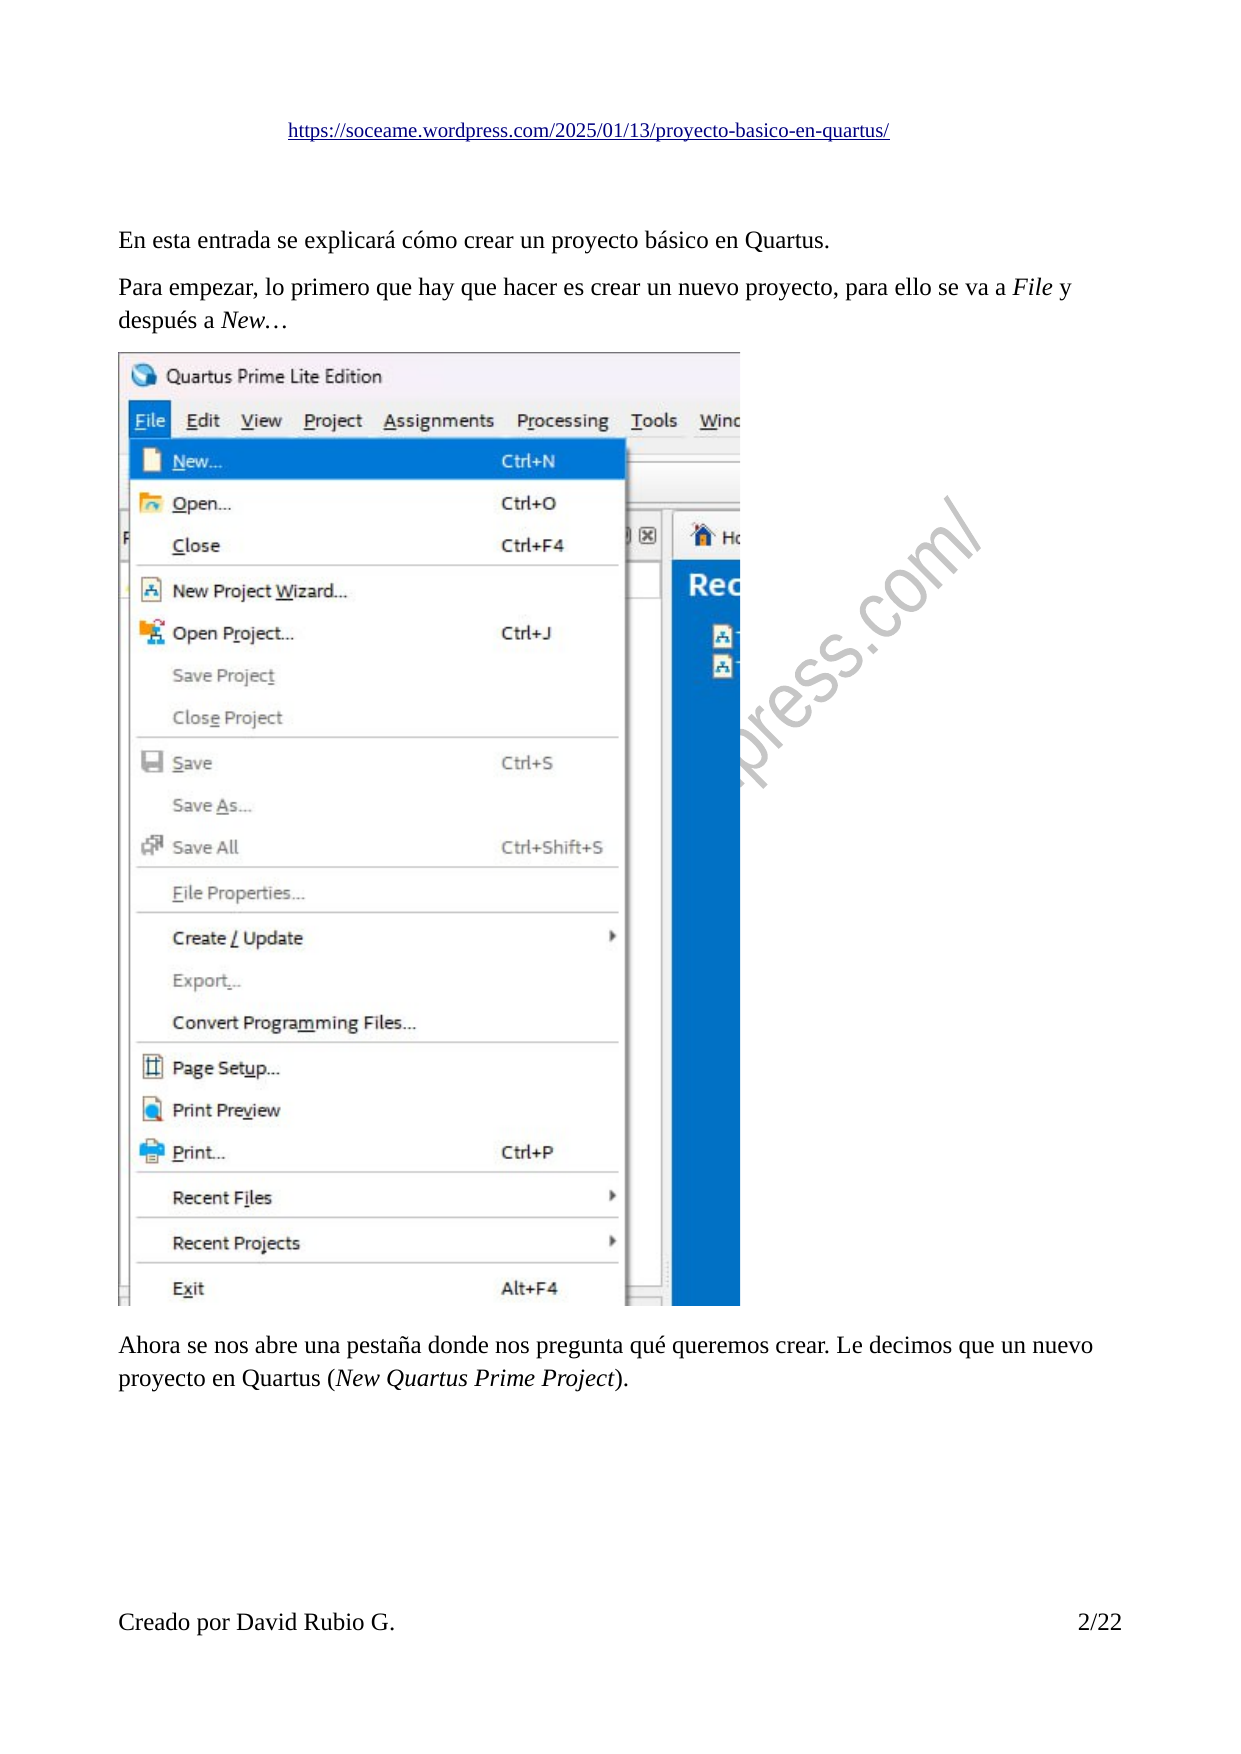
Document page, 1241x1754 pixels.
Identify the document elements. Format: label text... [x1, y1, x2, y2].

text Ahora se nos abre una pestaña donde nos pregunta qué queremos crear. Le decimos que un nuevo proyecto en Quartus (New Quartus Prime Project). [118, 1330, 1122, 1392]
text Para empezar, lo primero que hay que hacer es crear un nuevo proyecto, para ello se va a File y después a New… [118, 272, 1122, 334]
text En esta entrada se explicará cómo crear un proyecto básico en Quartus. [118, 225, 1122, 253]
picture [118, 352, 740, 1306]
